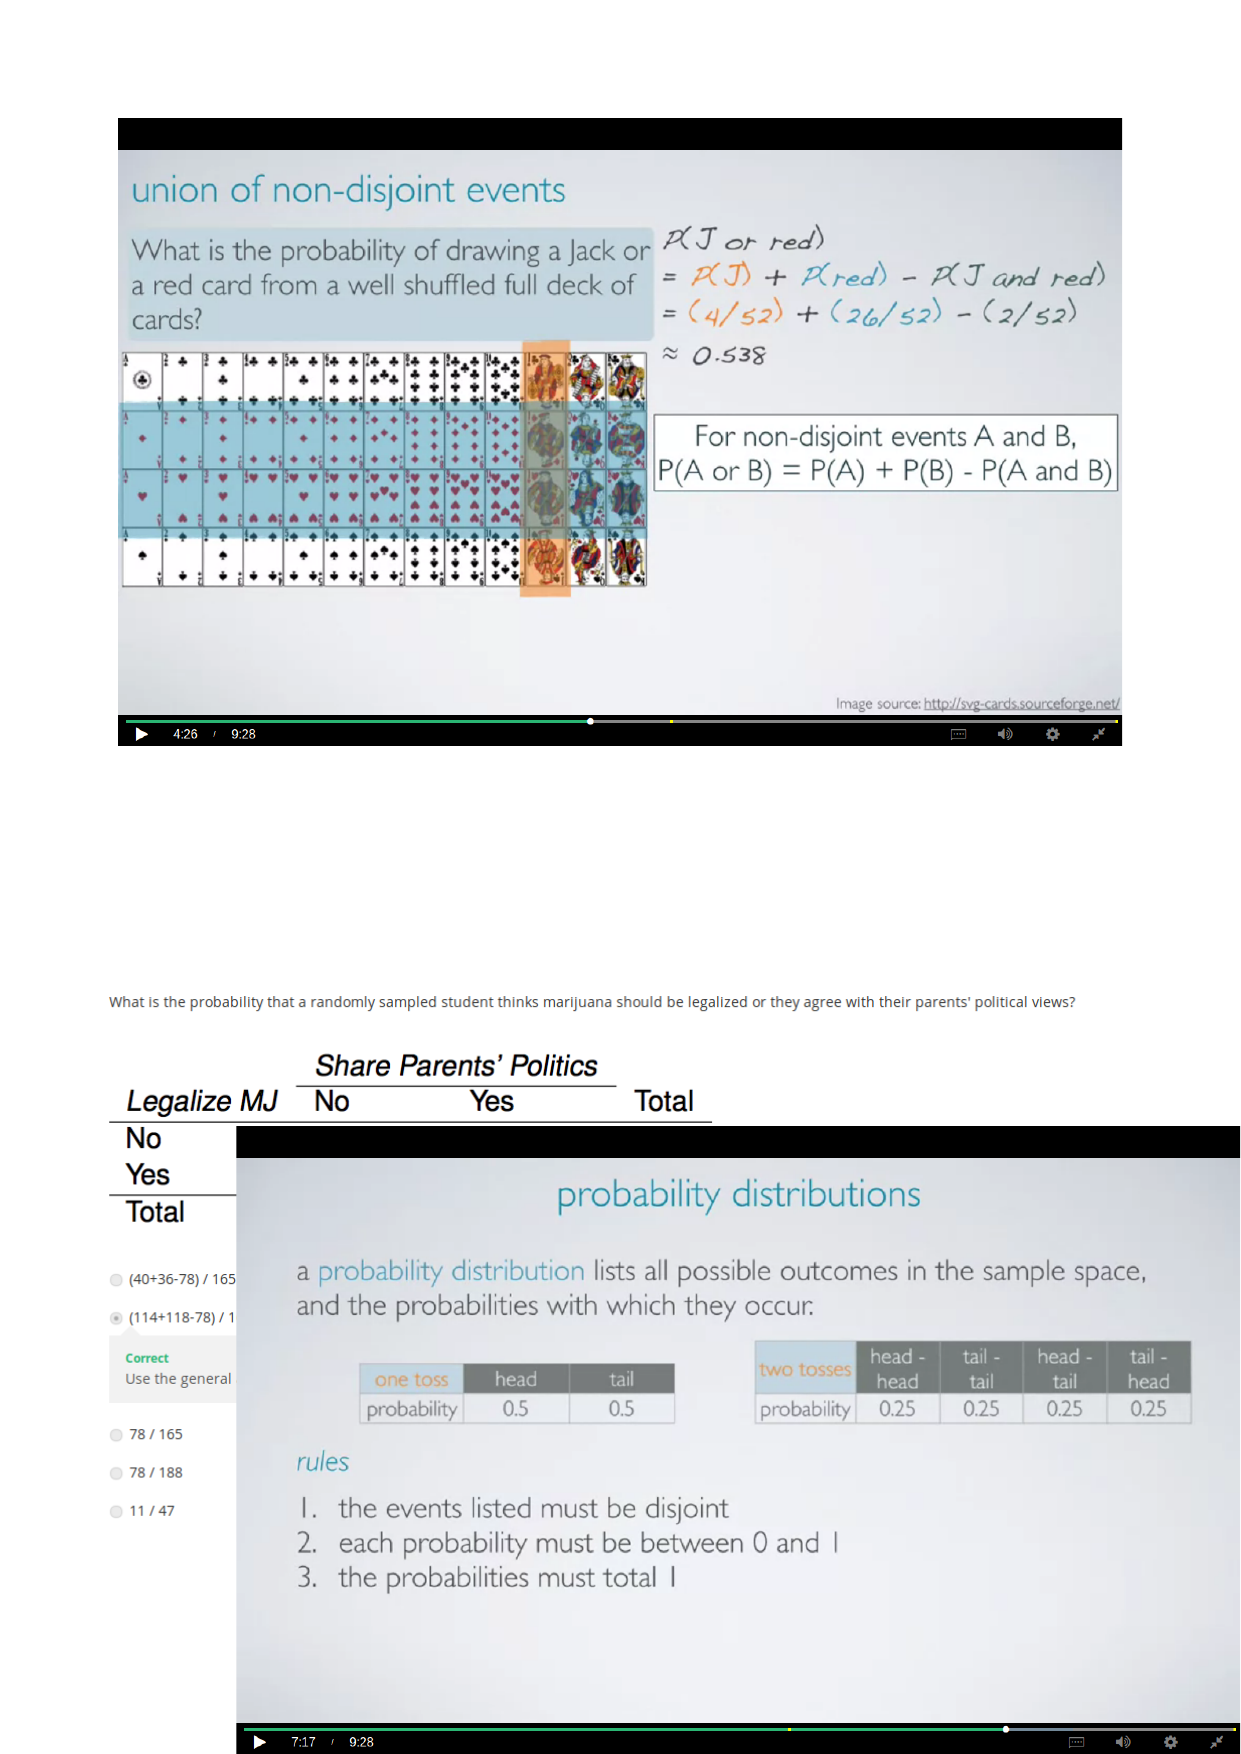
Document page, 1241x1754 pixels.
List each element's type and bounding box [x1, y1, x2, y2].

picture [72, 988, 1241, 1754]
picture [118, 118, 1123, 746]
